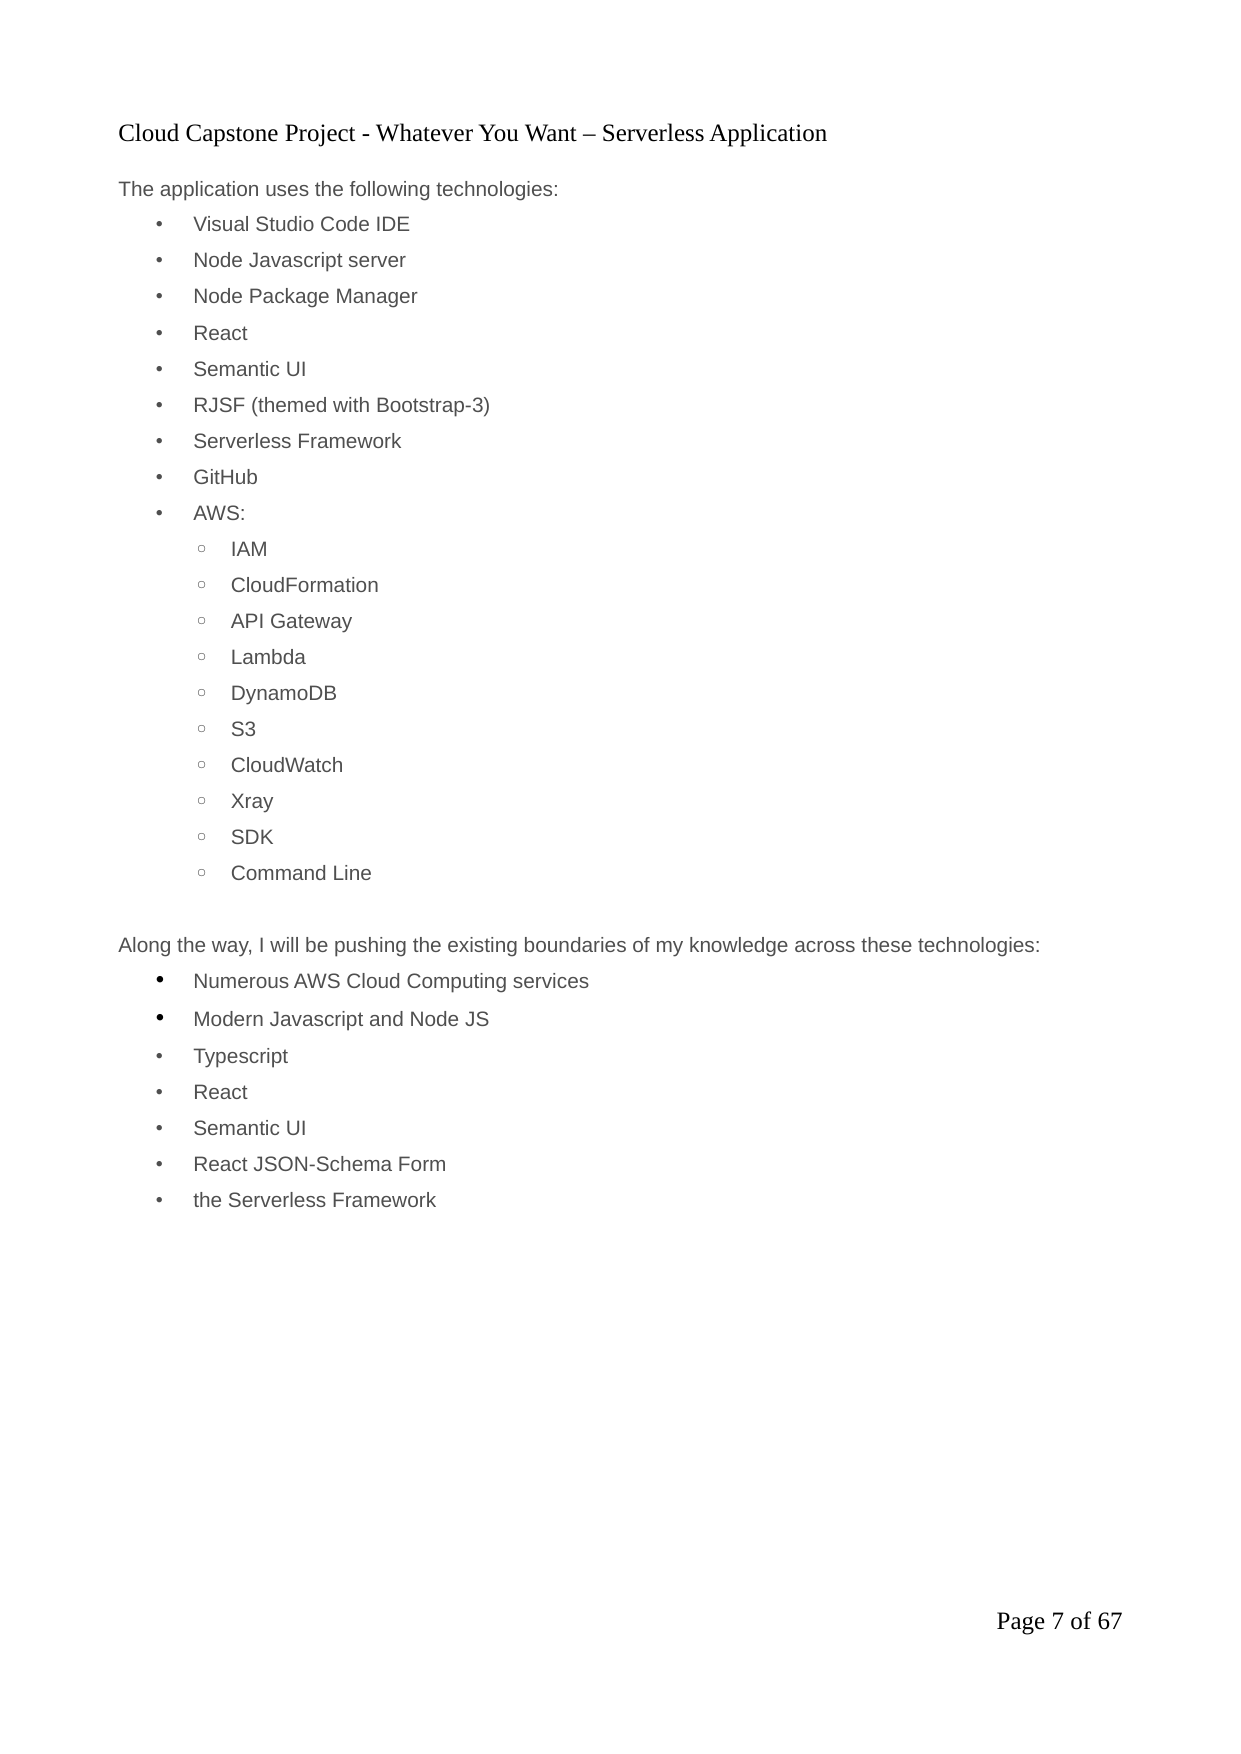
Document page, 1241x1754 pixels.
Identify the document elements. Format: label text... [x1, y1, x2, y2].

list Serverless Framework [156, 428, 1122, 453]
list CloudWatch [193, 753, 1122, 777]
list React [156, 1080, 1122, 1104]
list Lambda [193, 645, 1122, 669]
list the Serverless Framework [156, 1188, 1122, 1212]
list Typescript [156, 1044, 1122, 1068]
list SDK [193, 825, 1122, 849]
list GitHub [156, 464, 1122, 489]
list Semantic UI [156, 356, 1122, 381]
list Xray [193, 789, 1122, 813]
list CloudFormation [193, 573, 1122, 597]
list Semantic UI [156, 1116, 1122, 1140]
list AWS: [156, 501, 1122, 525]
list API Gateway [193, 609, 1122, 633]
text Along the way, I will be pushing the existing boundaries of my knowledge across these technologies: [118, 933, 1122, 957]
list S3 [193, 717, 1122, 741]
list React JSON-Schema Form [156, 1152, 1122, 1176]
list IAM [193, 537, 1122, 561]
list RJSF (themed with Bootstrap-3) [156, 392, 1122, 417]
list Node Javascript server [156, 248, 1122, 272]
list React [156, 320, 1122, 344]
list Node Package Manager [156, 284, 1122, 308]
list Visual Studio Code IDE [156, 212, 1122, 236]
list Modern Javascript and Node JS [156, 1006, 1122, 1031]
list Numerous AWS Cloud Computing services [156, 969, 1122, 994]
list Command Line [193, 861, 1122, 885]
text The application uses the following technologies: [118, 176, 1122, 200]
list DynamoDB [193, 681, 1122, 705]
